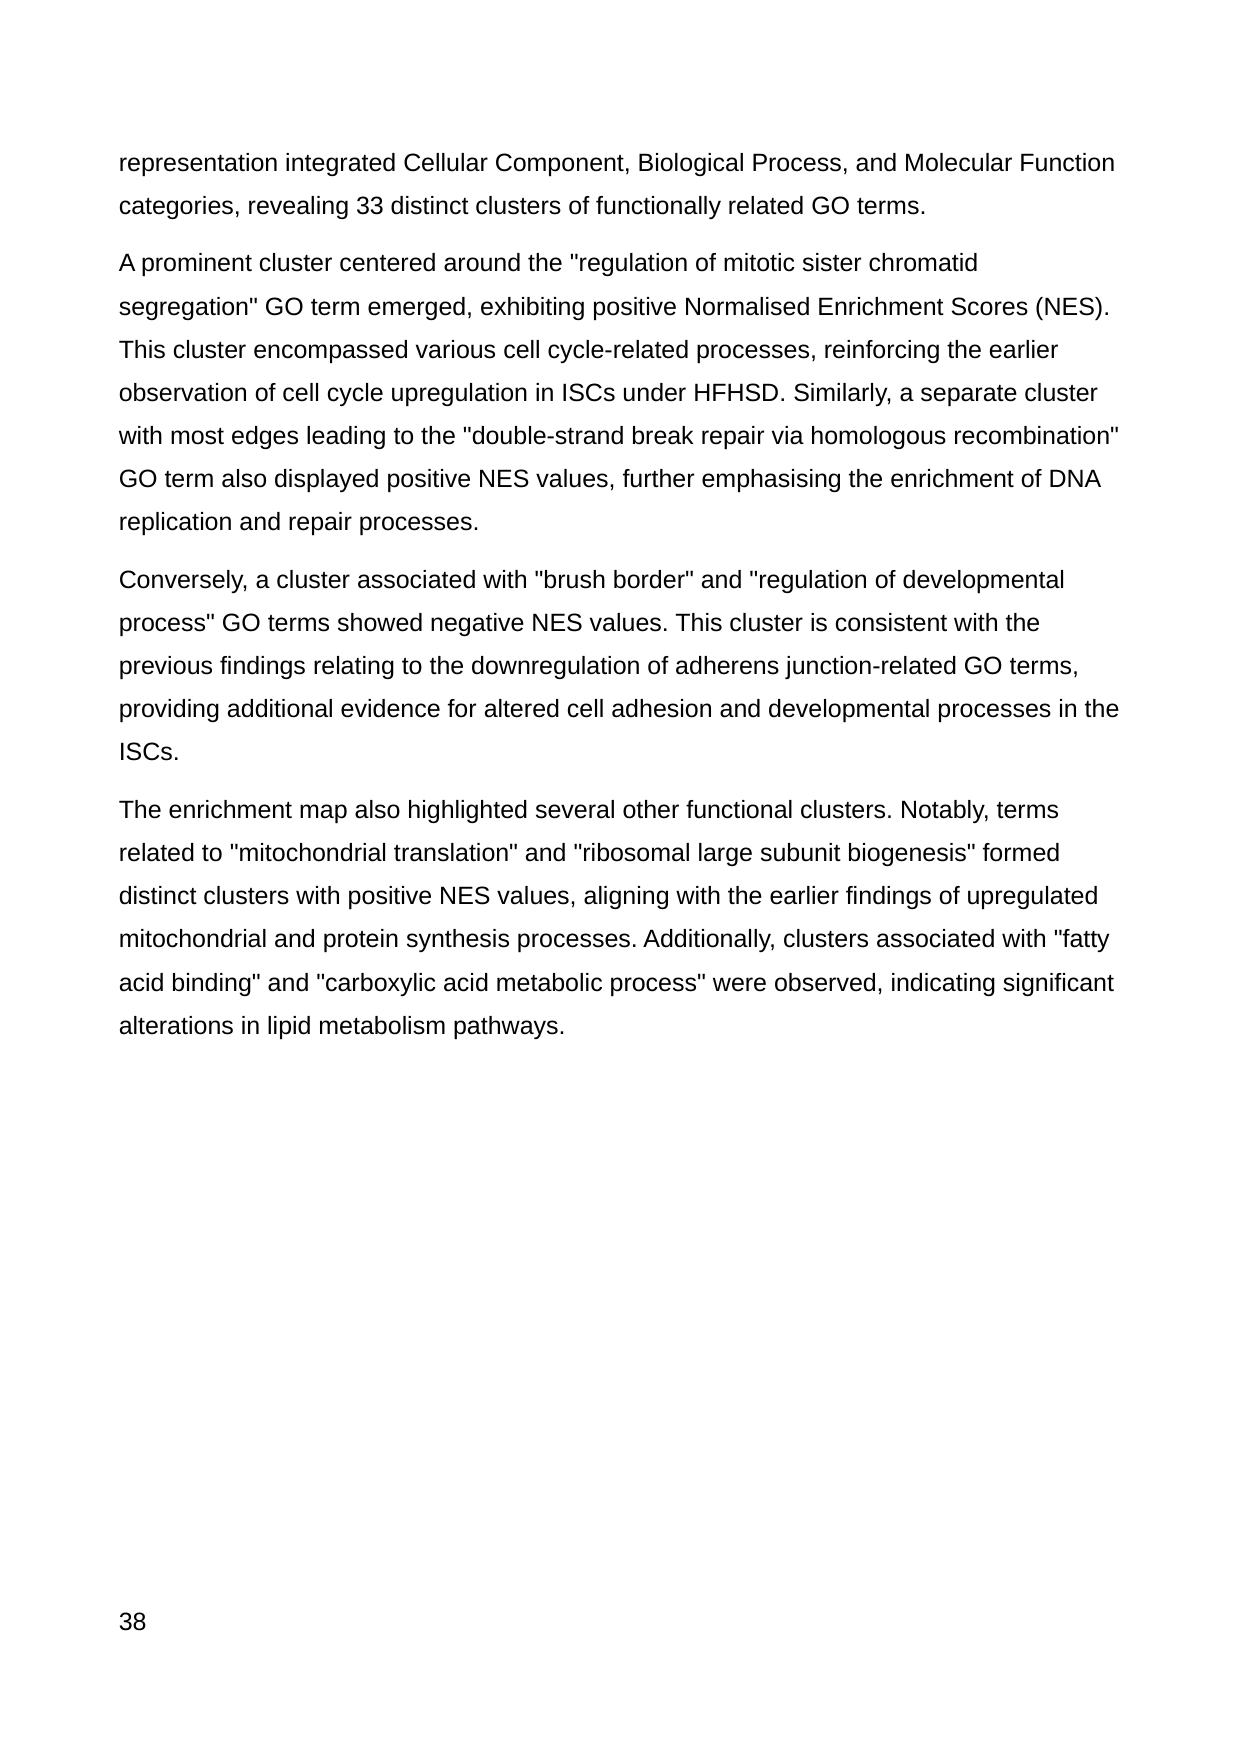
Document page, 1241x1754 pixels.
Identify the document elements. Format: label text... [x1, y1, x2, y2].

text The enrichment map also highlighted several other functional clusters. Notably, terms related to "mitochondrial translation" and "ribosomal large subunit biogenesis" formed distinct clusters with positive NES values, aligning with the earlier findings of upregulated mitochondrial and protein synthesis processes. Additionally, clusters associated with "fatty acid binding" and "carboxylic acid metabolic process" were observed, indicating significant alterations in lipid metabolism pathways. [118, 795, 1122, 1039]
text Conversely, a cluster associated with "brush border" and "regulation of developmental process" GO terms showed negative NES values. This cluster is consistent with the previous findings relating to the downregulation of adherens junction-related GO terms, providing additional evidence for altered cell adhesion and developmental processes in the ISCs. [118, 565, 1122, 766]
text representation integrated Cellular Component, Biological Process, and Molecular Function categories, revealing 33 distinct clusters of functionally related GO terms. [118, 148, 1122, 219]
text A prominent cluster centered around the "regulation of mitotic sister chromatid segregation" GO term emerged, exhibiting positive Normalised Enrichment Scores (NES). This cluster encompassed various cell cycle-related processes, reinforcing the earlier observation of cell cycle upregulation in ISCs under HFHSD. Similarly, a separate cluster with most edges leading to the "double-strand break repair via homologous recombination" GO term also displayed positive NES values, further emphasising the enrichment of DNA replication and repair processes. [118, 248, 1122, 536]
